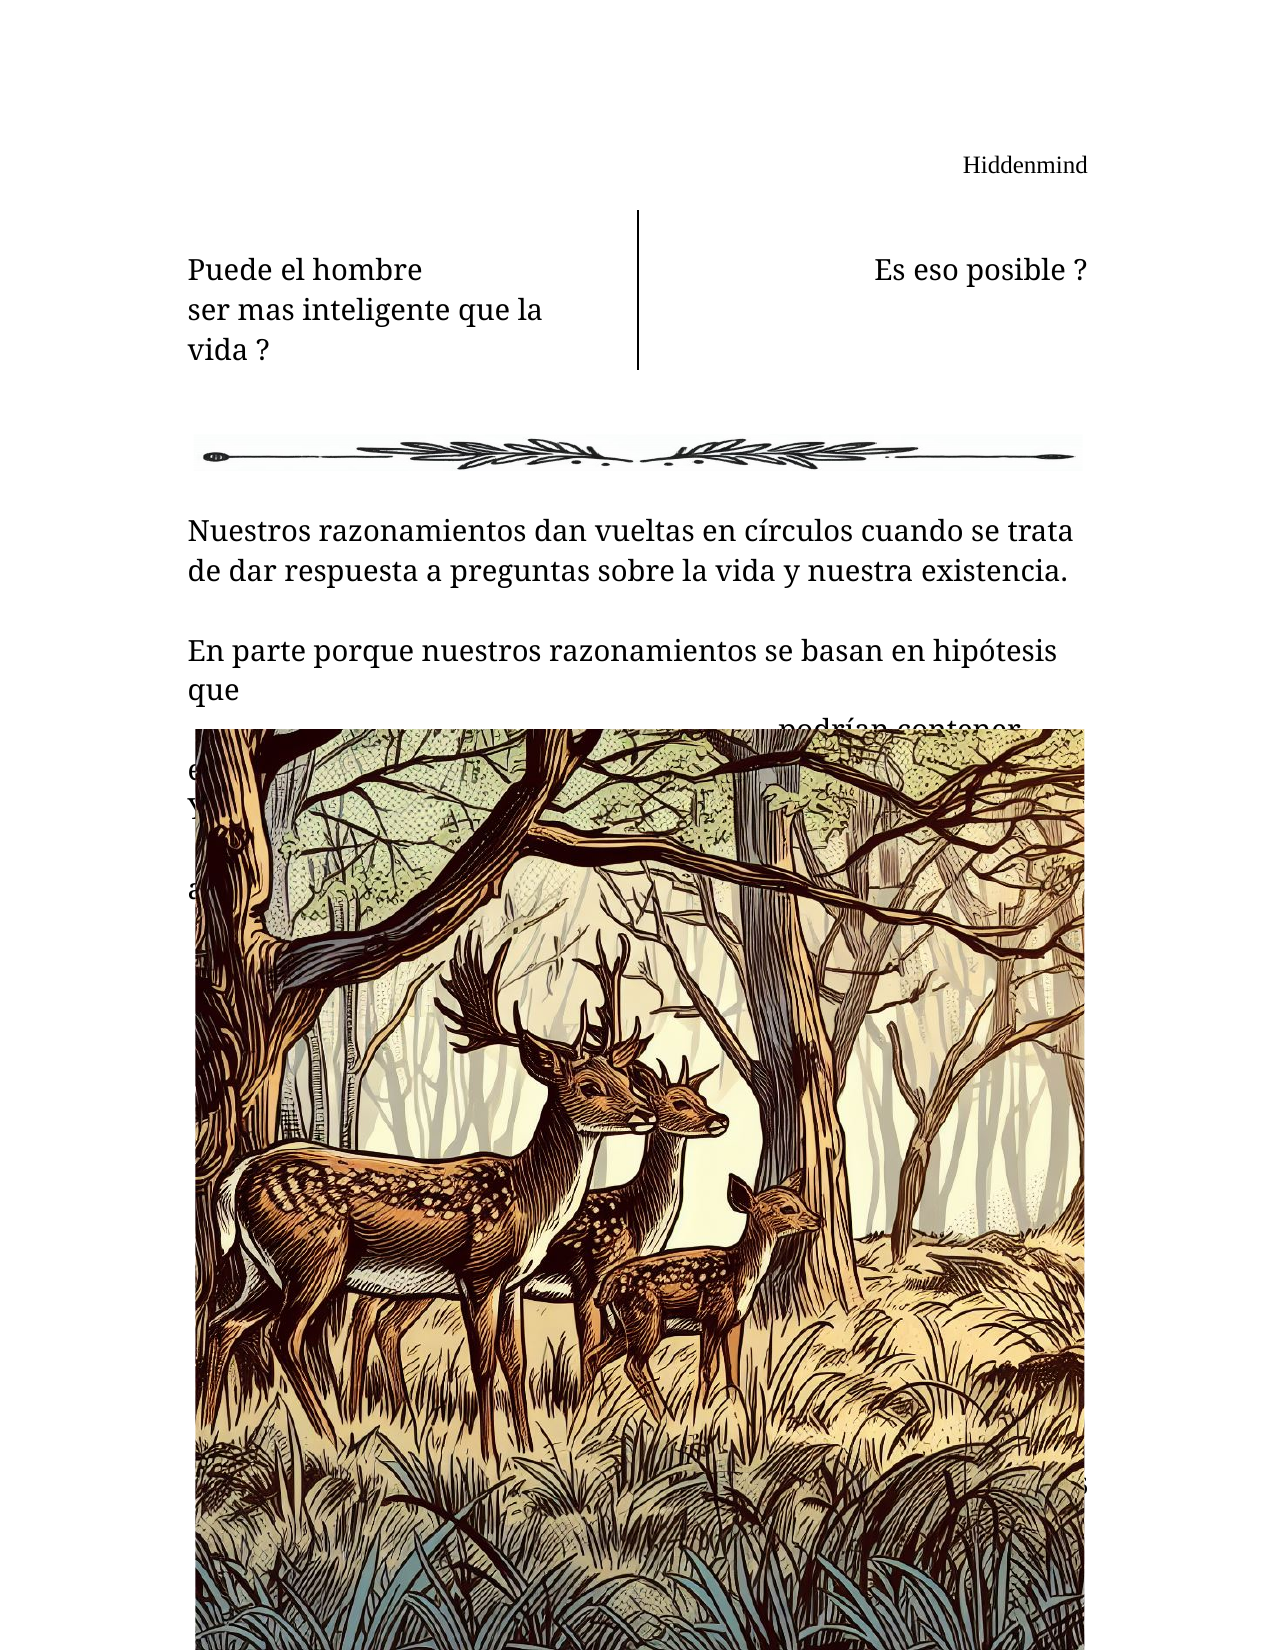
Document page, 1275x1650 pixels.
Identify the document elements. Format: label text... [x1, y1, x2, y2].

picture [195, 729, 1085, 1650]
text Puede el hombre [187, 250, 622, 289]
text podrían contener errores. [187, 709, 1087, 788]
text En parte porque nuestros razonamientos se basan en hipótesis que [187, 630, 1087, 709]
text ser mas inteligente que la vida ? [187, 289, 622, 369]
text Es eso posible ? [652, 250, 1087, 289]
text Nuestros razonamientos dan vueltas en círculos cuando se trata de dar respuesta a preguntas sobre la vida y nuestra existencia. [187, 511, 1087, 590]
picture [193, 434, 1083, 471]
